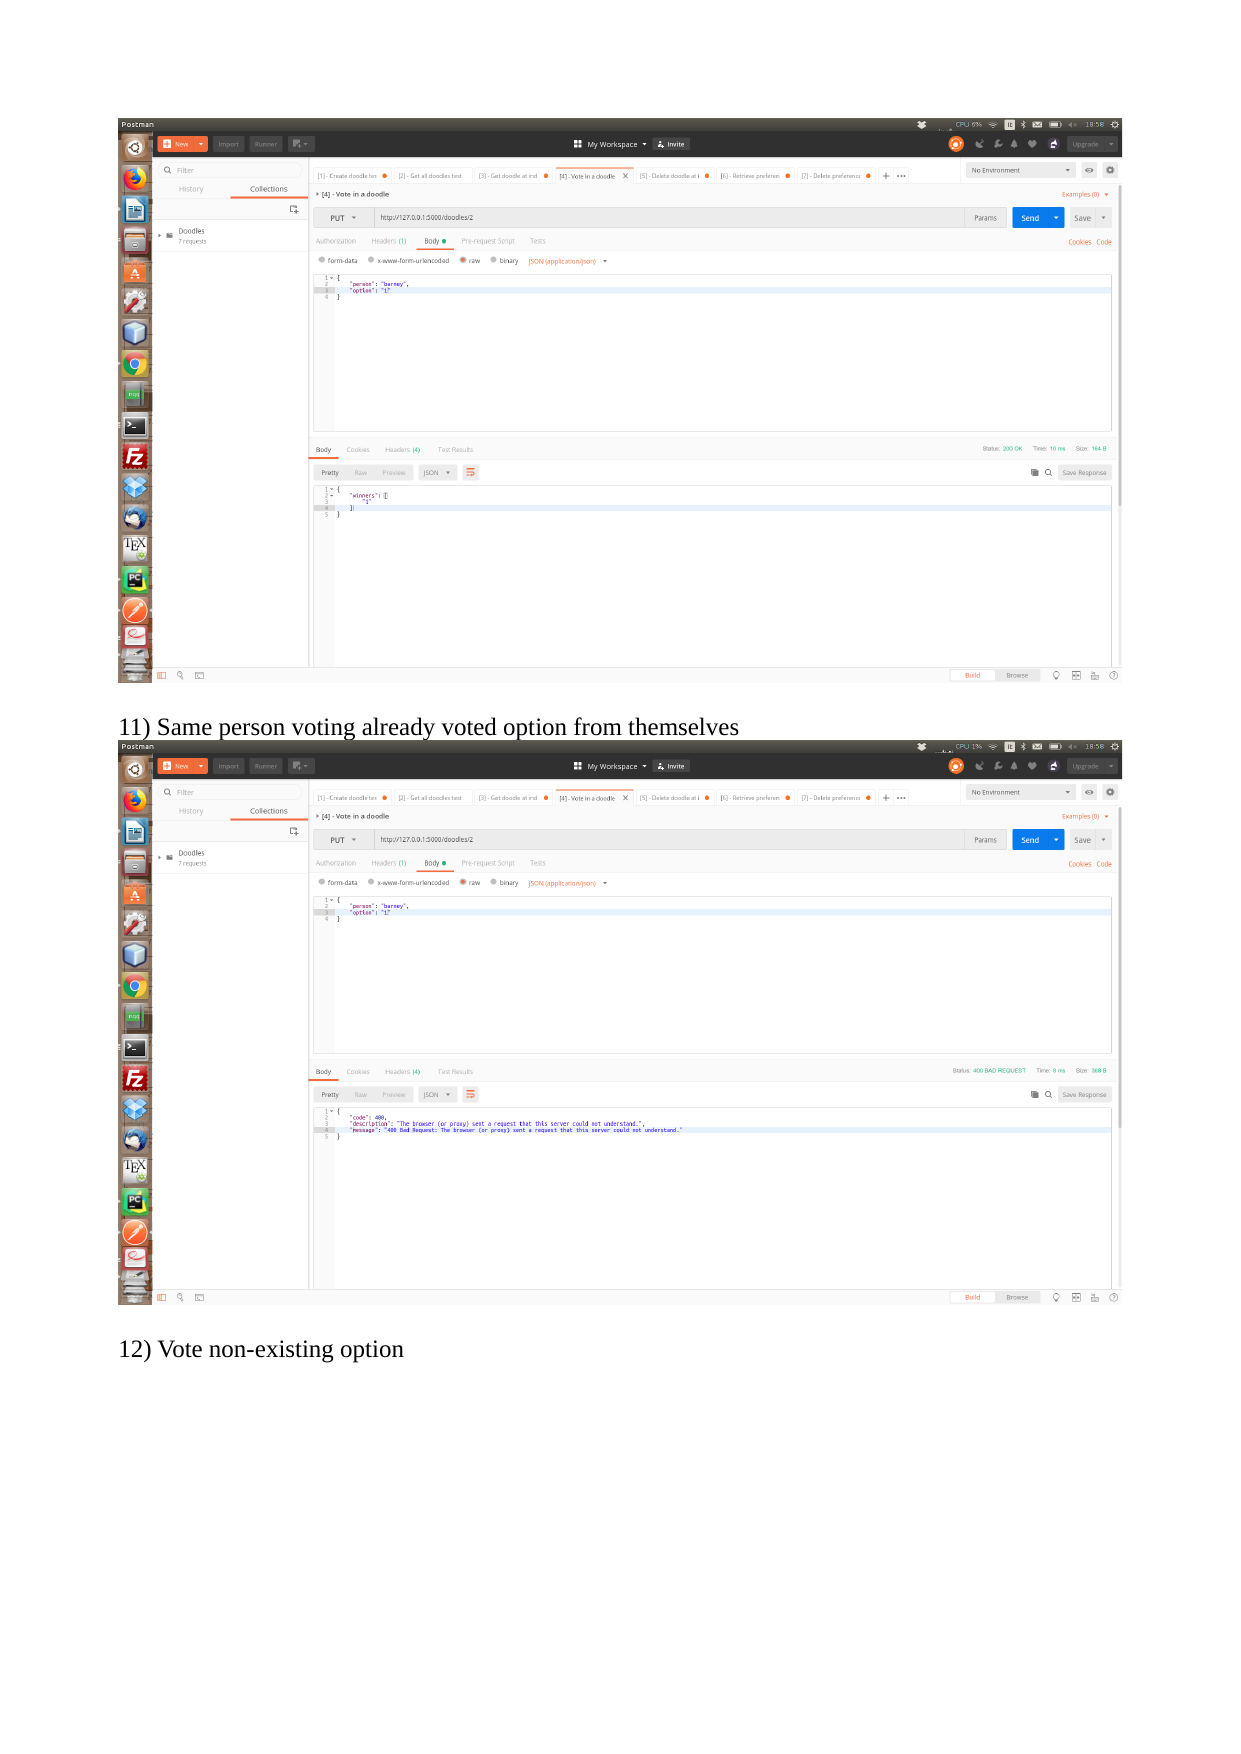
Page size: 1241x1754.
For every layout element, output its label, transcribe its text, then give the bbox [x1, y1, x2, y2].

text 11) Same person voting already voted option from themselves [118, 712, 1122, 740]
picture [118, 118, 1123, 683]
text 12) Vote non-existing option [118, 1334, 1122, 1362]
picture [118, 740, 1123, 1305]
